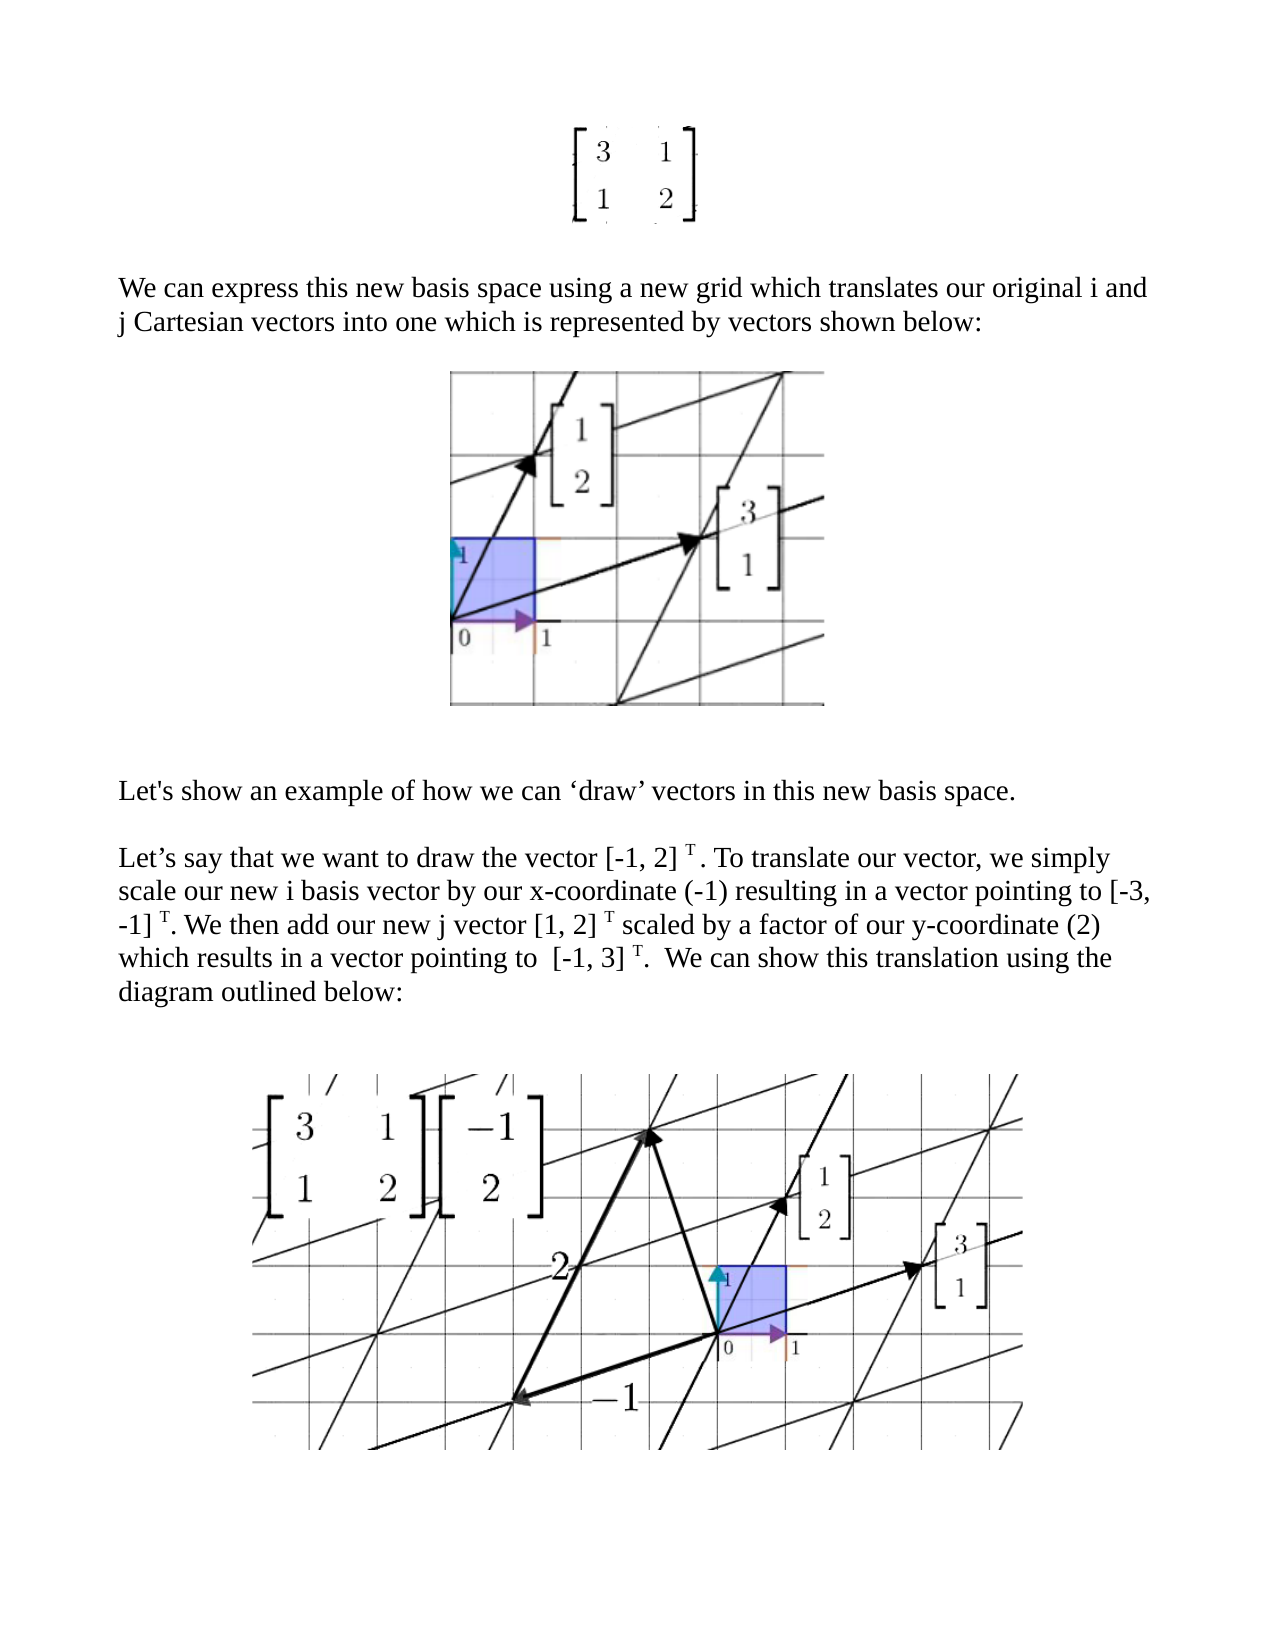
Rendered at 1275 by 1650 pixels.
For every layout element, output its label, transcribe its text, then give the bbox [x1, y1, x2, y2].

text Let's show an example of how we can ‘draw’ vectors in this new basis space. [118, 773, 1157, 806]
picture [252, 1074, 1023, 1450]
text We can express this new basis space using a new grid which translates our original i and j Cartesian vectors into one which is represented by vectors shown below: [118, 271, 1157, 338]
picture [572, 118, 703, 237]
picture [450, 371, 826, 706]
text Let’s say that we want to draw the vector [-1, 2] T . To translate our vector, we simply scale our new i basis vector by our x-coordinate (-1) resulting in a vector pointing to [-3, -1] T. We then add our new j vector [1, 2] T scaled by a factor of our y-coordinate (2) which results in a vector pointing to [-1, 3] T. We can show this translation using the diagram outlined below: [118, 840, 1157, 1007]
